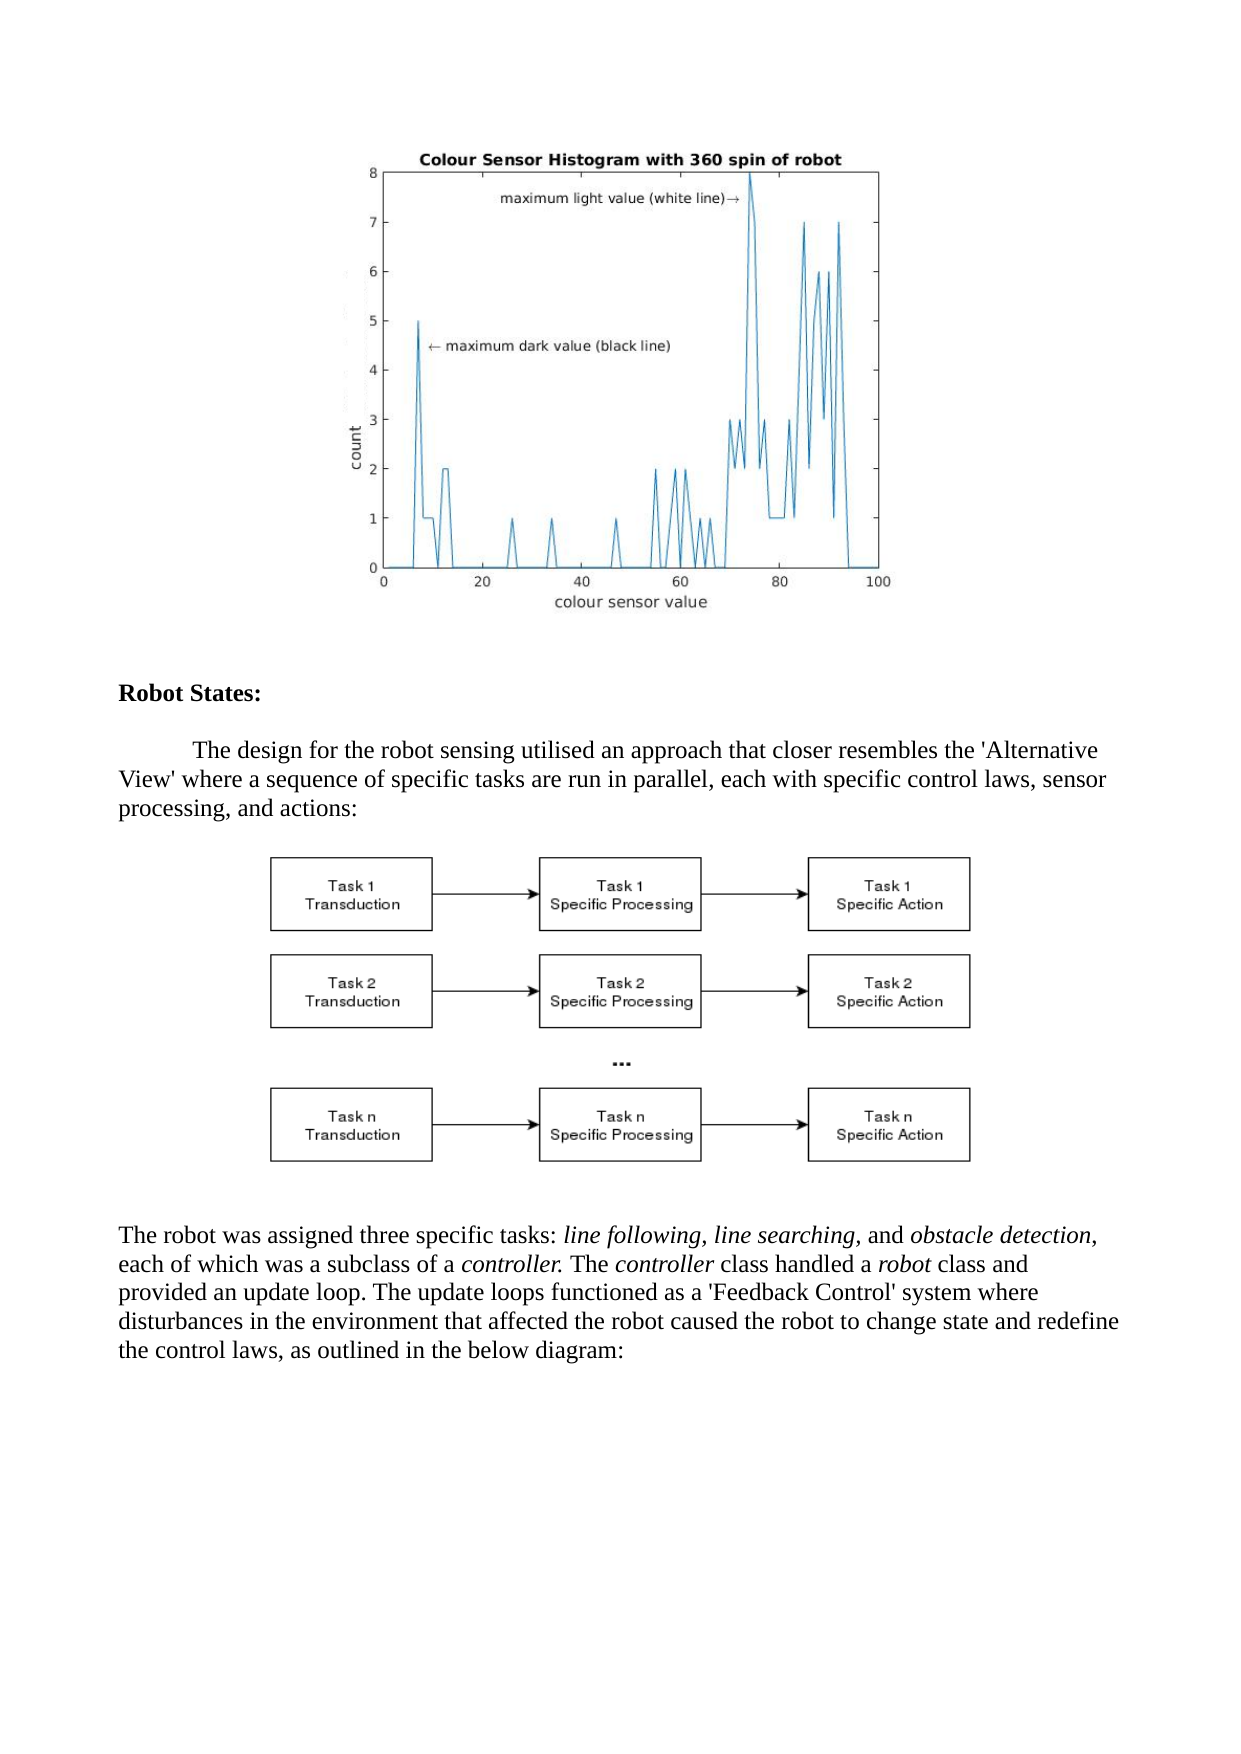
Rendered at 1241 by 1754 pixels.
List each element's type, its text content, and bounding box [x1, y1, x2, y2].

picture [301, 136, 939, 621]
text The robot was assigned three specific tasks: line following, line searching, and obstacle detection, each of which was a subclass of a controller. The controller class handled a robot class and provided an update loop. The update loops functioned as a 'Feedback Control' system where disturbances in the environment that affected the robot caused the robot to change state and redefine the control laws, as outlined in the below diagram: [118, 1220, 1122, 1364]
text Robot States: [118, 678, 1122, 707]
text The design for the robot sensing utilised an approach that closer resembles the 'Alternative View' where a sequence of specific tasks are run in parallel, each with specific control laws, sensor processing, and actions: [118, 735, 1122, 822]
